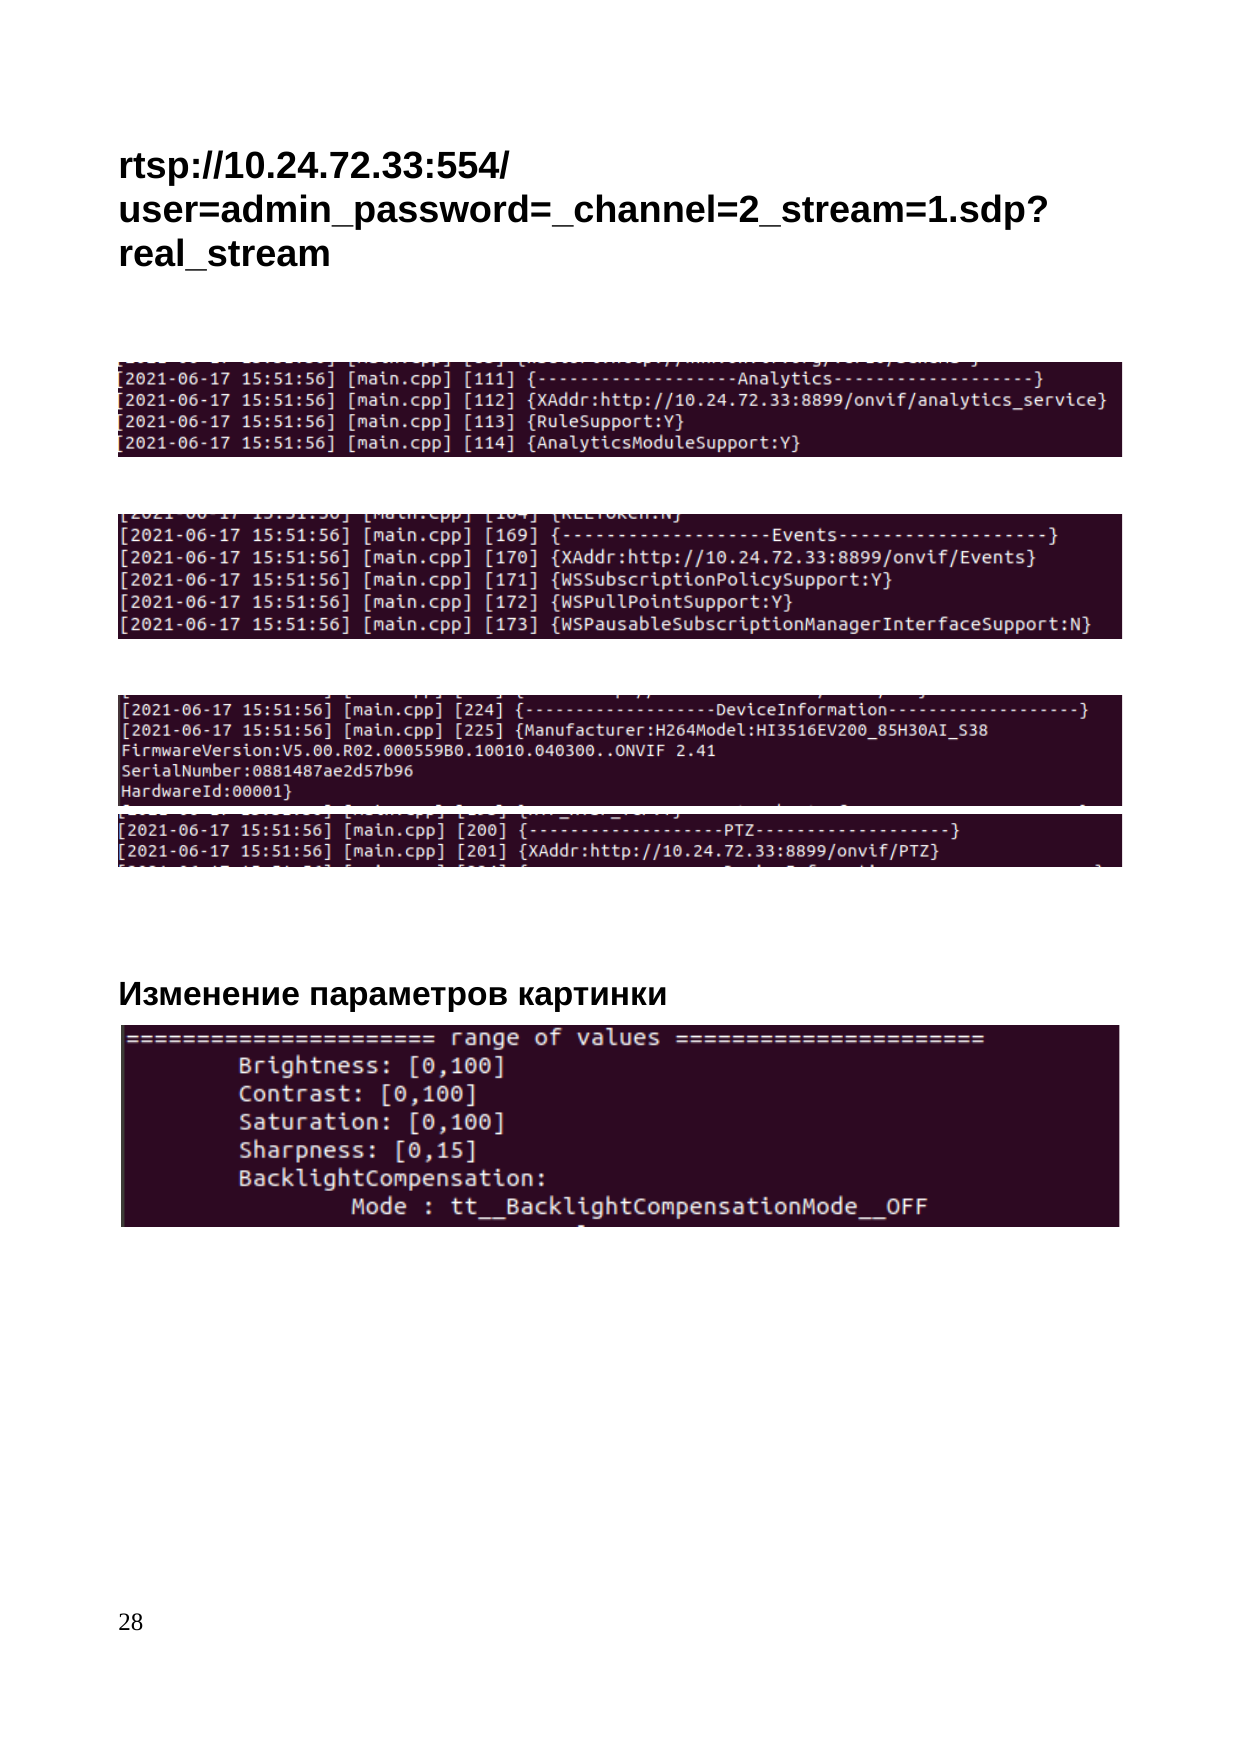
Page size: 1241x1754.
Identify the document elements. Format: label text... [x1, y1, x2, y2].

picture [118, 814, 1123, 867]
picture [121, 1025, 1120, 1227]
subtitle Изменение параметров картинки [118, 974, 1122, 1013]
subtitle rtsp://10.24.72.33:554/user=admin_password=_channel=2_stream=1.sdp?real_stream [118, 143, 1122, 274]
picture [118, 362, 1123, 457]
picture [118, 695, 1123, 806]
picture [118, 514, 1123, 639]
